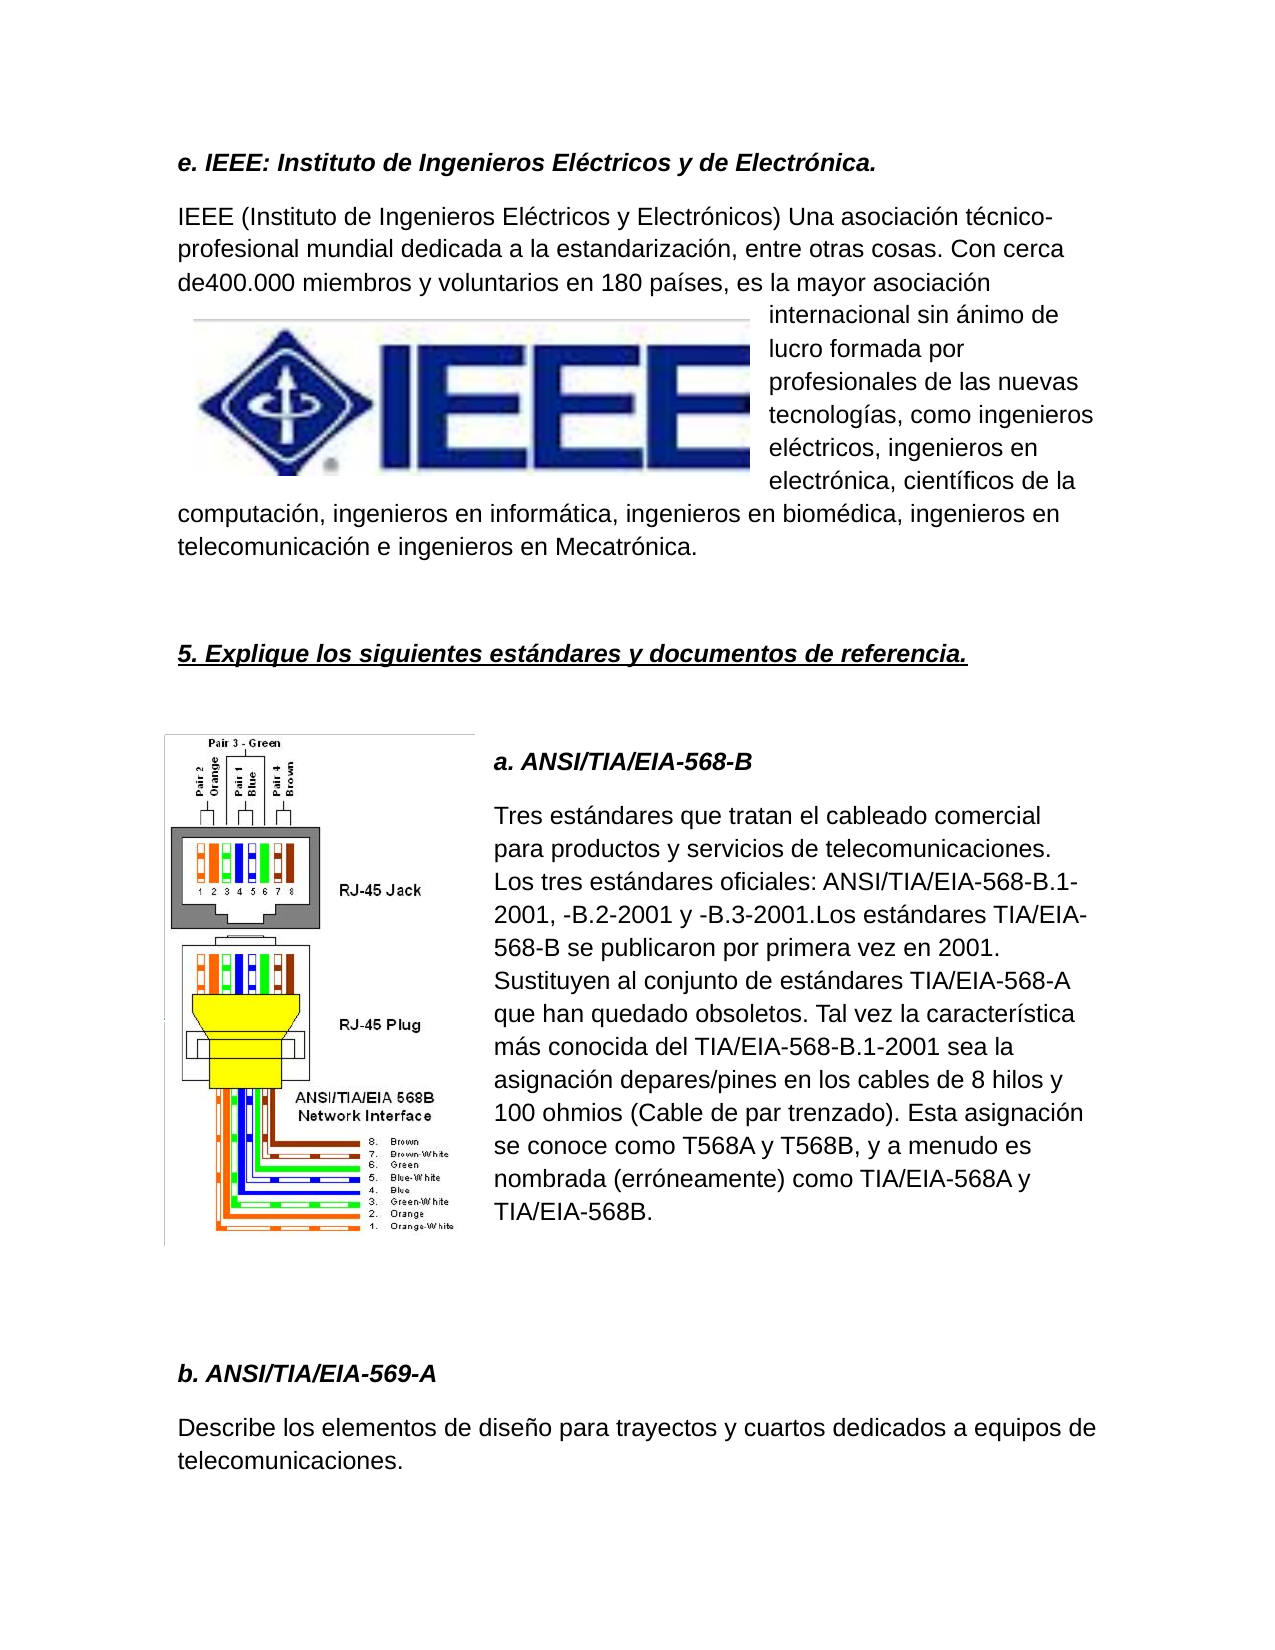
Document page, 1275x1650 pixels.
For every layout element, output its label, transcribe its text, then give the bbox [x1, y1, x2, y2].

text IEEE (Instituto de Ingenieros Eléctricos y Electrónicos) Una asociación técnico- profesional mundial dedicada a la estandarización, entre otras cosas. Con cerca de400.000 miembros y voluntarios en 180 países, es la mayor asociación internacional sin ánimo de lucro formada por profesionales de las nuevas tecnologías, como ingenieros eléctricos, ingenieros en electrónica, científicos de la computación, ingenieros en informática, ingenieros en biomédica, ingenieros en telecomunicación e ingenieros en Mecatrónica. [177, 201, 1098, 560]
text Describe los elementos de diseño para trayectos y cuartos dedicados a equipos de telecomunicaciones. [177, 1413, 1098, 1474]
text e. IEEE: Instituto de Ingenieros Eléctricos y de Electrónica. [177, 148, 1098, 176]
text a. ANSI/TIA/EIA-568-B [475, 747, 1098, 776]
text Tres estándares que tratan el cableado comercial para productos y servicios de telecomunicaciones. Los tres estándares oficiales: ANSI/TIA/EIA-568-B.1-2001, -B.2-2001 y -B.3-2001.Los estándares TIA/EIA-568-B se publicaron por primera vez en 2001. Sustituyen al conjunto de estándares TIA/EIA-568-A que han quedado obsoletos. Tal vez la característica más conocida del TIA/EIA-568-B.1-2001 sea la asignación depares/pines en los cables de 8 hilos y 100 ohmios (Cable de par trenzado). Esta asignación se conoce como T568A y T568B, y a menudo es nombrada (erróneamente) como TIA/EIA-568A y TIA/EIA-568B. [475, 801, 1098, 1226]
text 5. Explique los siguientes estándares y documentos de referencia. [177, 639, 1098, 668]
picture [193, 319, 750, 476]
picture [164, 734, 475, 1246]
text b. ANSI/TIA/EIA-569-A [177, 1359, 1098, 1387]
